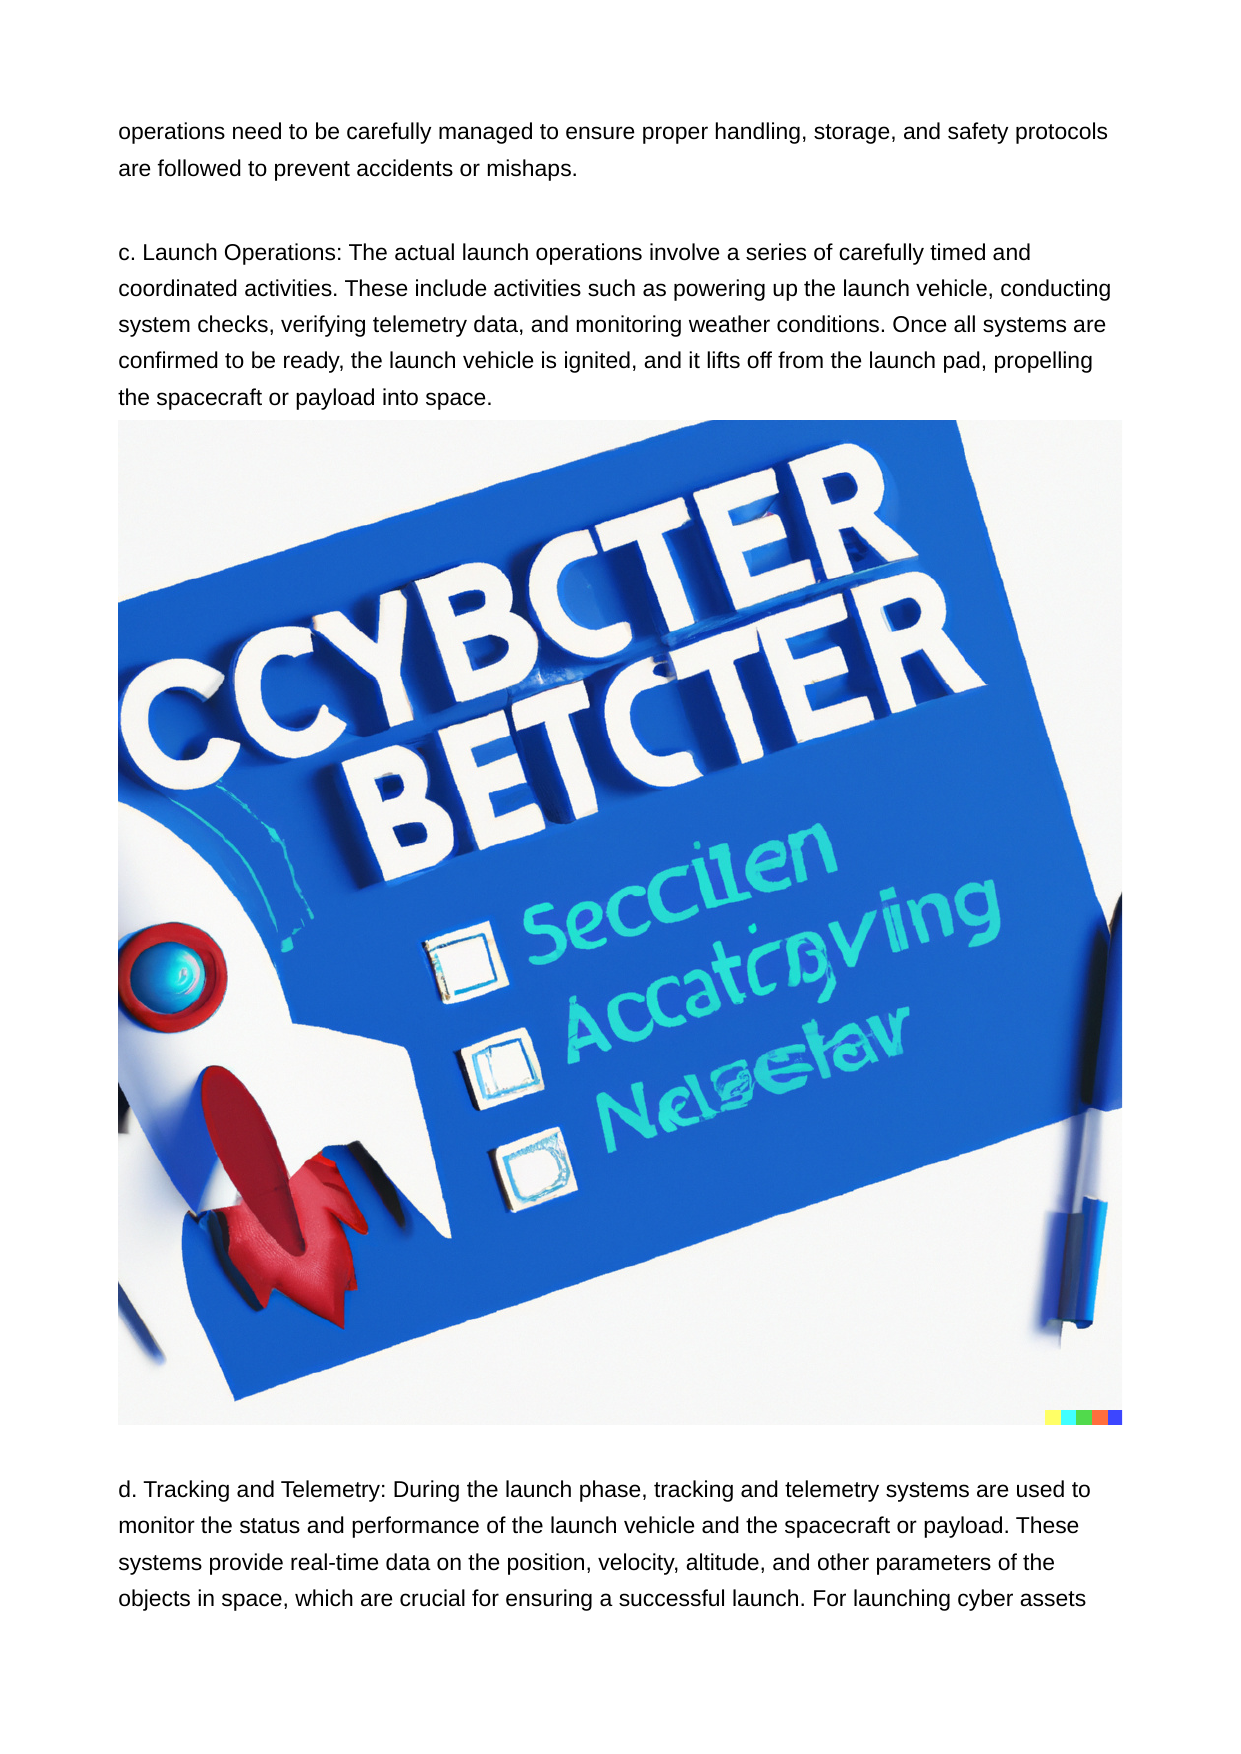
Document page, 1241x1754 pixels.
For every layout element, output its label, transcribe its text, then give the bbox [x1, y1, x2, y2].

text c. Launch Operations: The actual launch operations involve a series of carefully timed and coordinated activities. These include activities such as powering up the launch vehicle, conducting system checks, verifying telemetry data, and monitoring weather conditions. Once all systems are confirmed to be ready, the launch vehicle is ignited, and it lifts off from the launch pad, propelling the spacecraft or payload into space. [118, 238, 1122, 410]
text operations need to be carefully managed to ensure proper handling, storage, and safety protocols are followed to prevent accidents or mishaps. [118, 118, 1122, 181]
picture [118, 420, 1123, 1425]
text d. Tracking and Telemetry: During the launch phase, tracking and telemetry systems are used to monitor the status and performance of the launch vehicle and the spacecraft or payload. These systems provide real-time data on the position, velocity, altitude, and other parameters of the objects in space, which are crucial for ensuring a successful launch. For launching cyber assets [118, 1476, 1122, 1611]
